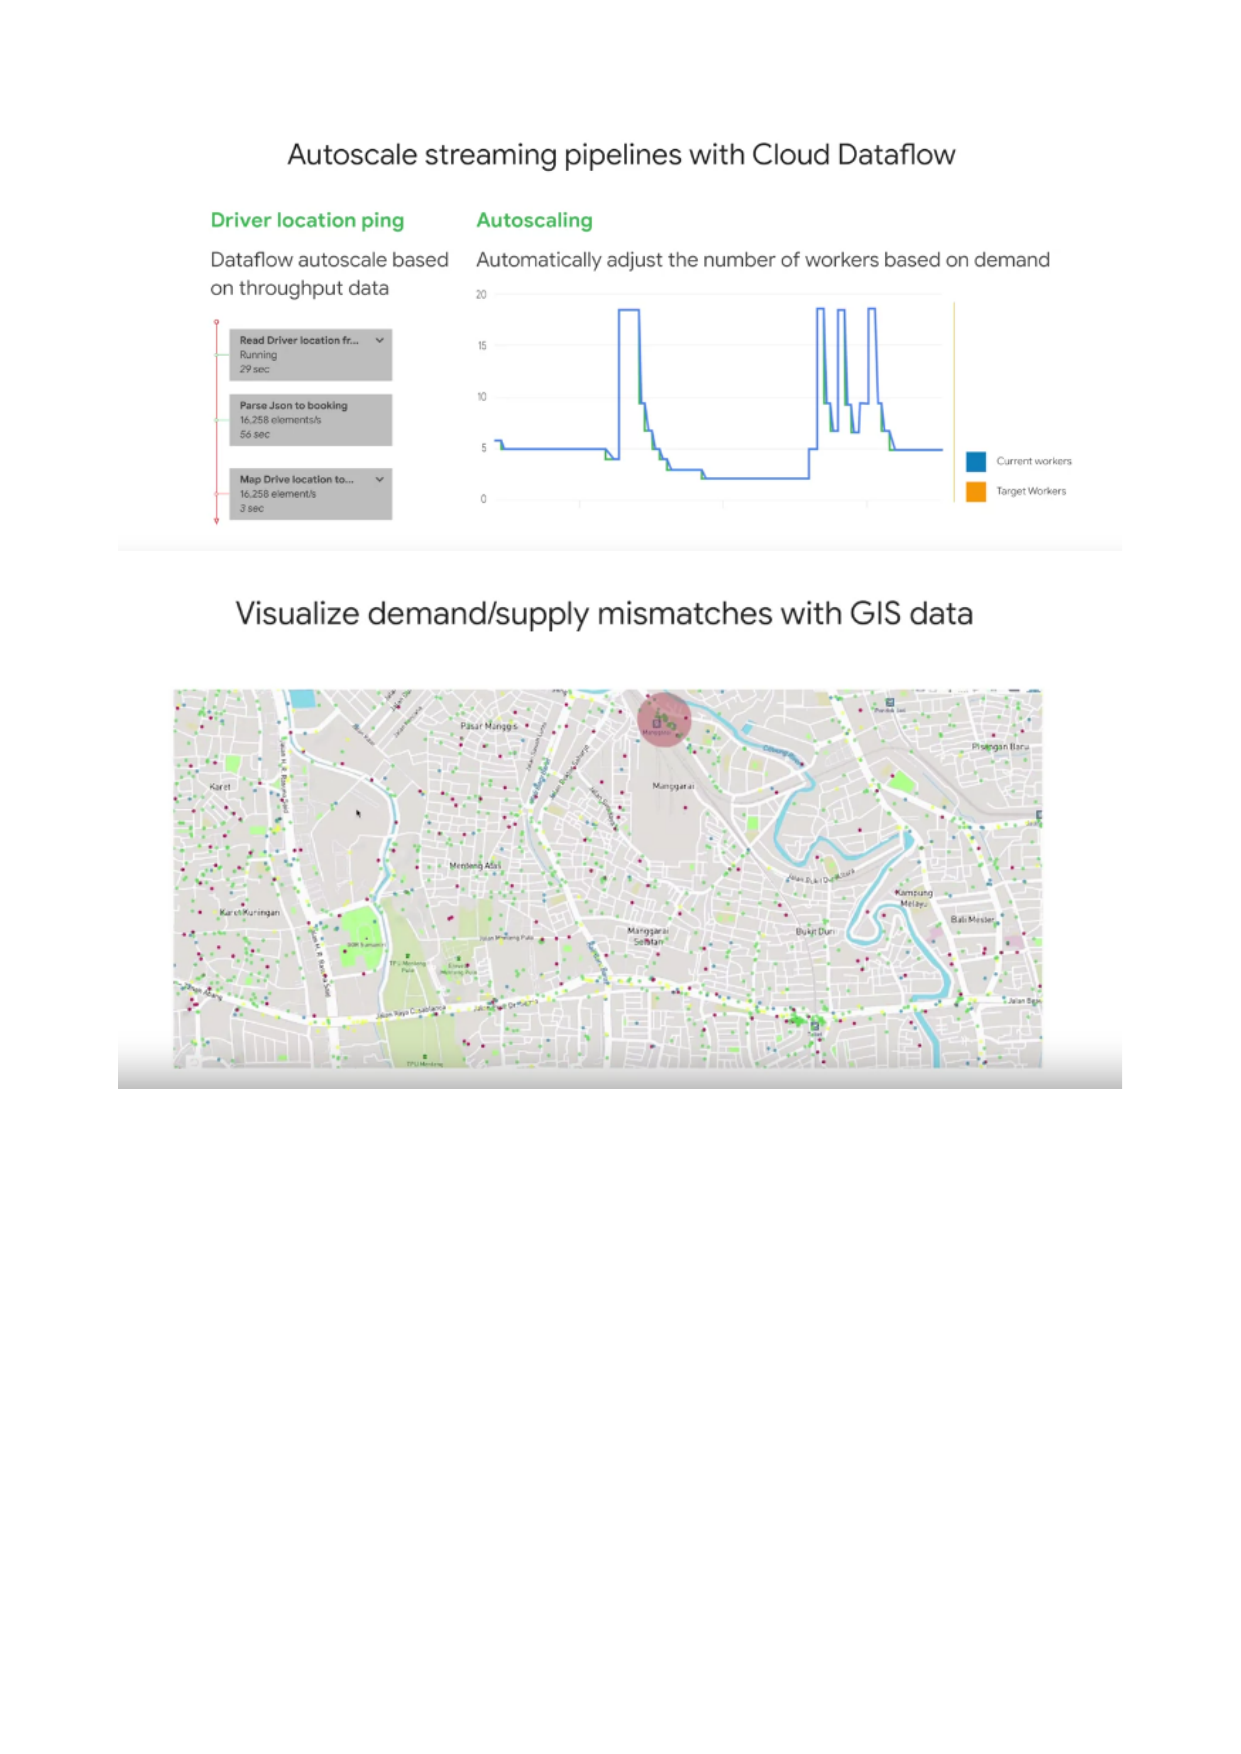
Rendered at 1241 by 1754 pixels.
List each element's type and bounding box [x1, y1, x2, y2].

picture [118, 118, 1123, 551]
picture [118, 579, 1123, 1089]
